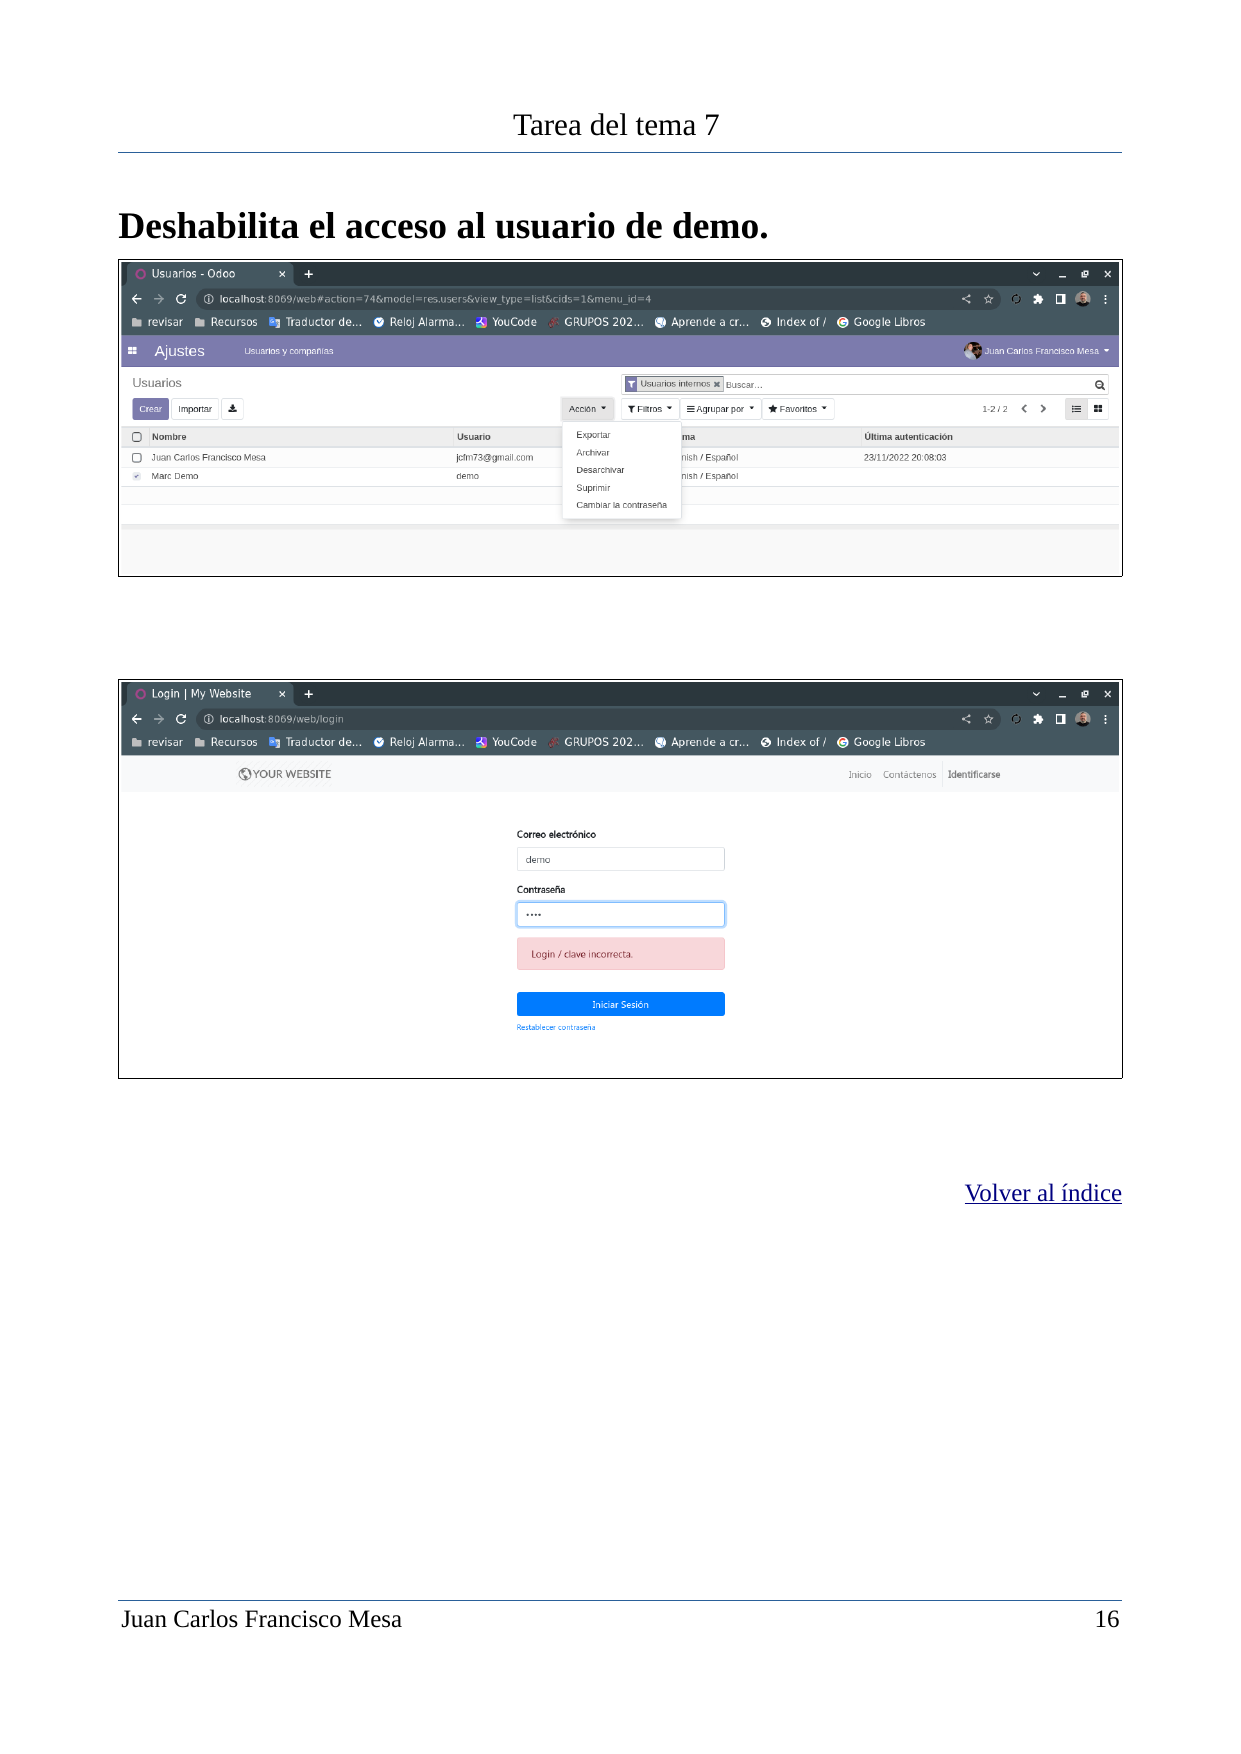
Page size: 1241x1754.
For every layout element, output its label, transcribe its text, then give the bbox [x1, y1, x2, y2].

picture [121, 262, 1119, 574]
picture [121, 682, 1119, 1076]
subtitle Deshabilita el acceso al usuario de demo. [118, 204, 1122, 247]
text Volver al índice [118, 1178, 1122, 1207]
